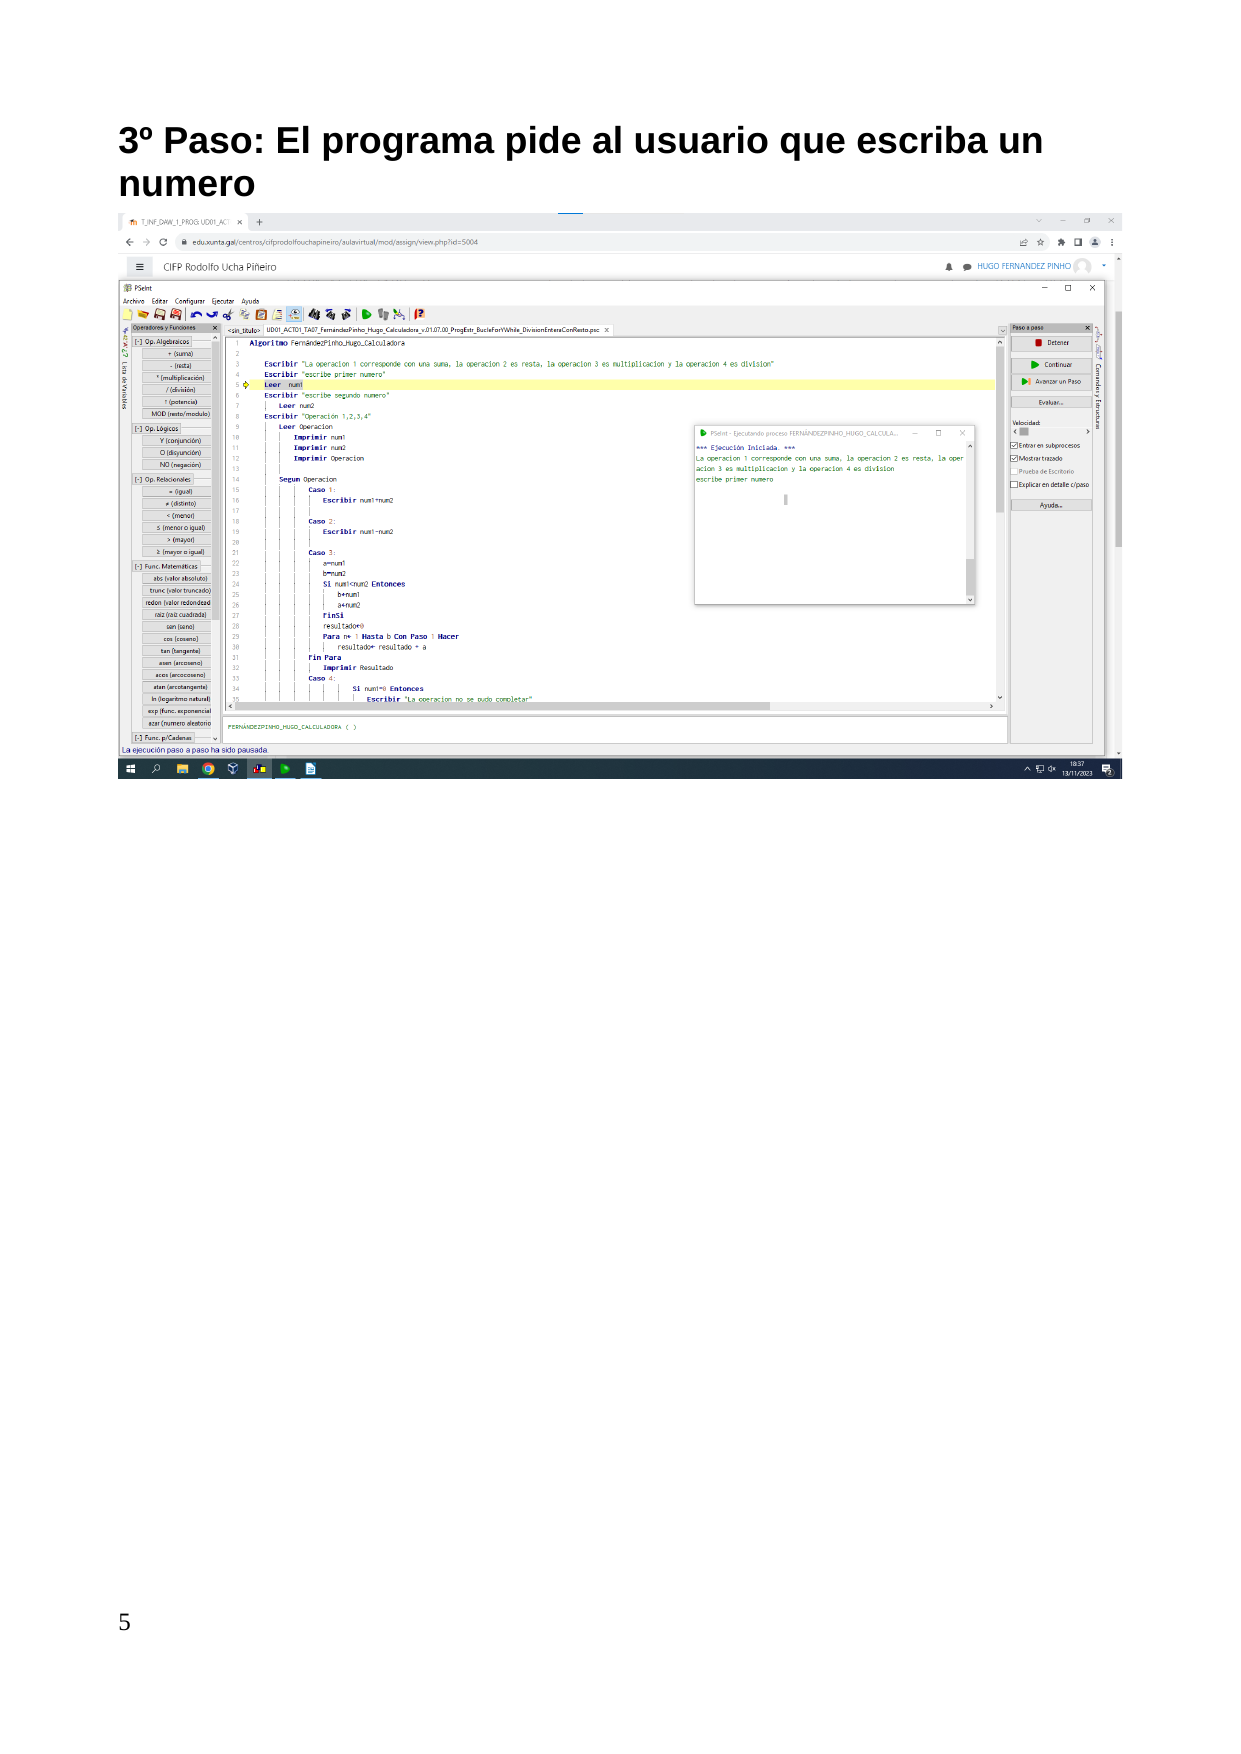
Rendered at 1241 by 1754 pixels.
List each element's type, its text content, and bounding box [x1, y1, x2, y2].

subtitle 3º Paso: El programa pide al usuario que escriba un numero [118, 118, 1122, 213]
picture [118, 213, 1123, 779]
subtitle [118, 779, 1122, 821]
